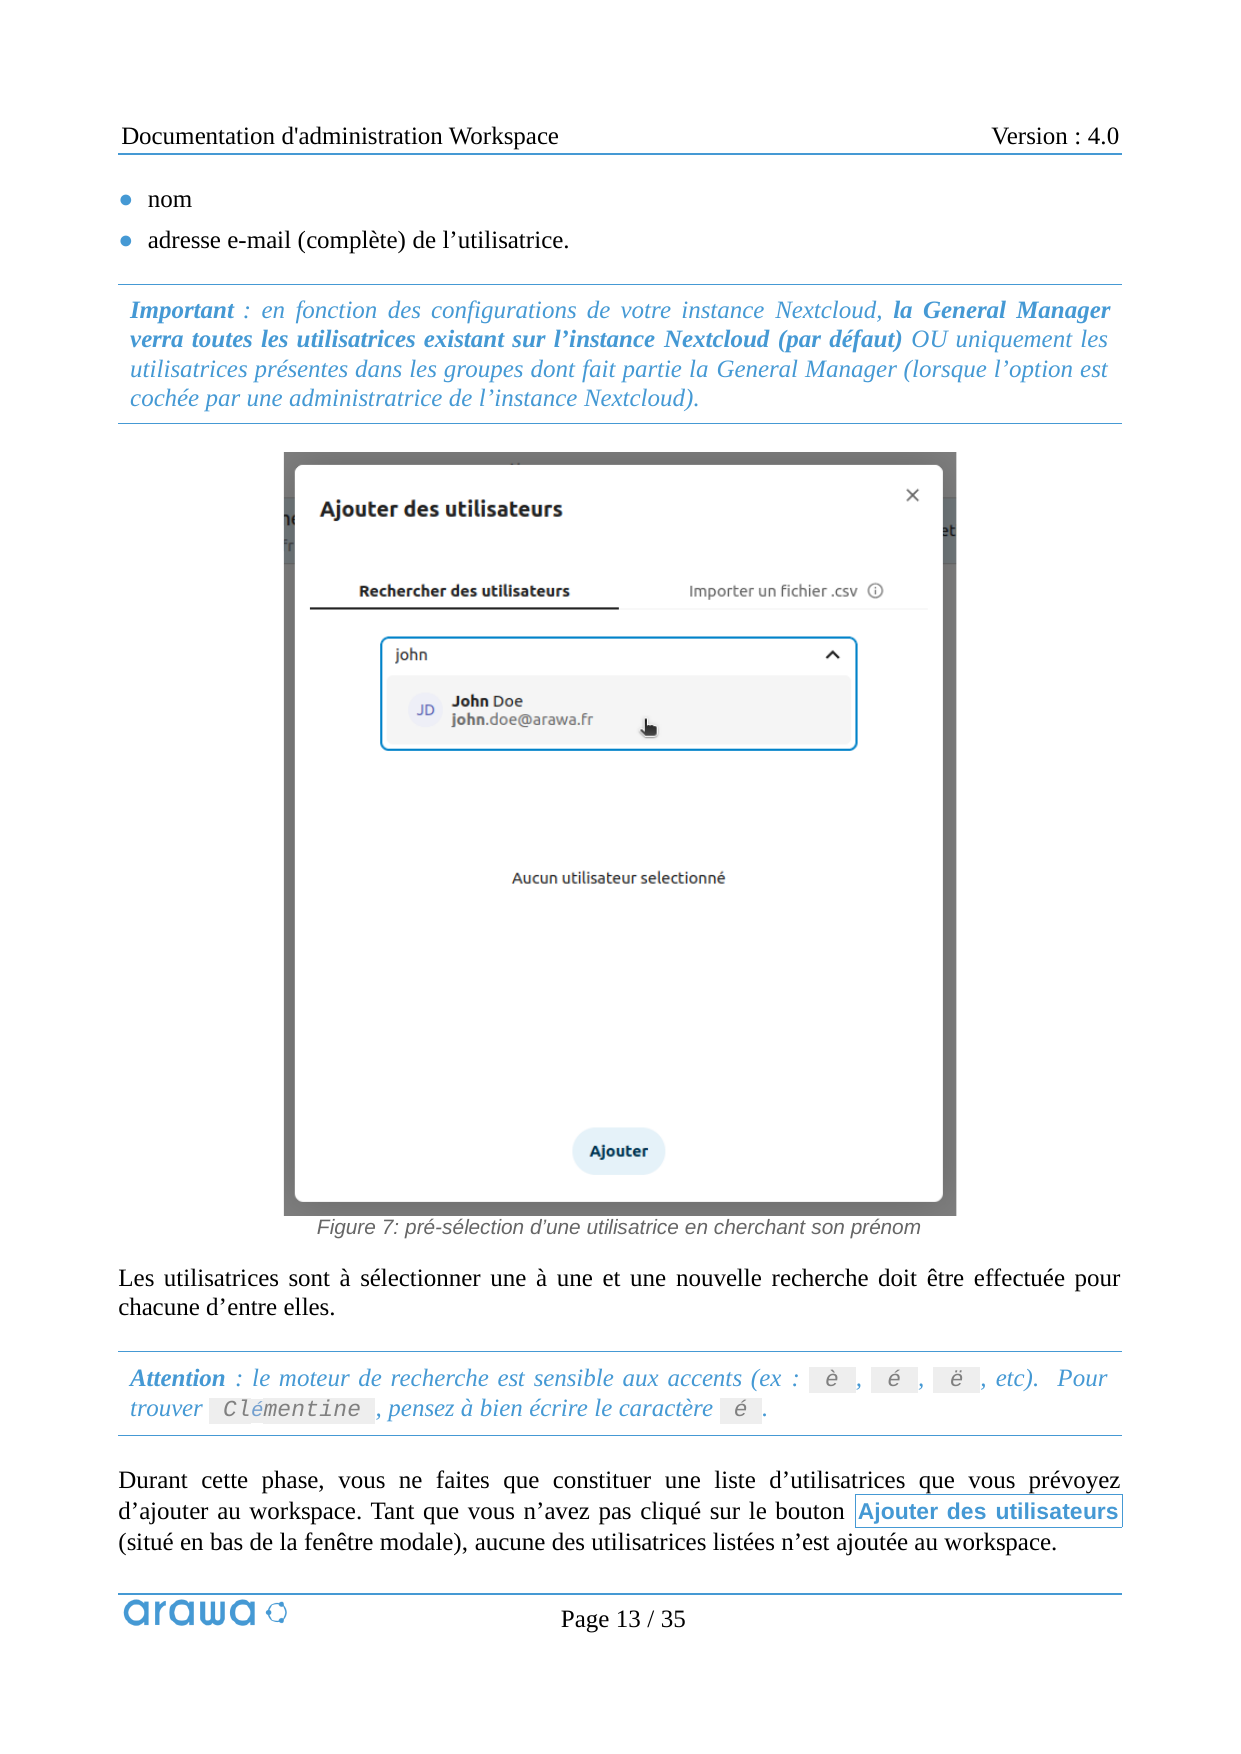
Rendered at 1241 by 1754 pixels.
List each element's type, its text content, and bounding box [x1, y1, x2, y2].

text Attention : le moteur de recherche est sensible aux accents (ex : è , é , ë , etc). Pour trouver Clémentine , pensez à bien écrire le caractère é . [118, 1352, 1122, 1435]
text Les utilisatrices sont à sélectionner une à une et une nouvelle recherche doit être effectuée pour chacune d’entre elles. [118, 1263, 1122, 1321]
picture [121, 1597, 290, 1628]
list nom [118, 184, 1122, 213]
list adresse e-mail (complète) de l’utilisatrice. [118, 225, 1122, 254]
picture [283, 452, 957, 1216]
text Figure 7: pré-sélection d’une utilisatrice en cherchant son prénom [284, 1216, 956, 1239]
text Durant cette phase, vous ne faites que constituer une liste d’utilisatrices que vous prévoyez d’ajouter au workspace. Tant que vous n’avez pas cliqué sur le bouton Ajouter des utilisateurs (situé en bas de la fenêtre modale), aucune des utilisatrices listées n’est ajoutée au workspace. [118, 1465, 1122, 1556]
text Important : en fonction des configurations de votre instance Nextcloud, la General Manager verra toutes les utilisatrices existant sur l’instance Nextcloud (par défaut) OU uniquement les utilisatrices présentes dans les groupes dont fait partie la General Manager (lorsque l’option est cochée par une administratrice de l’instance Nextcloud). [118, 285, 1122, 423]
